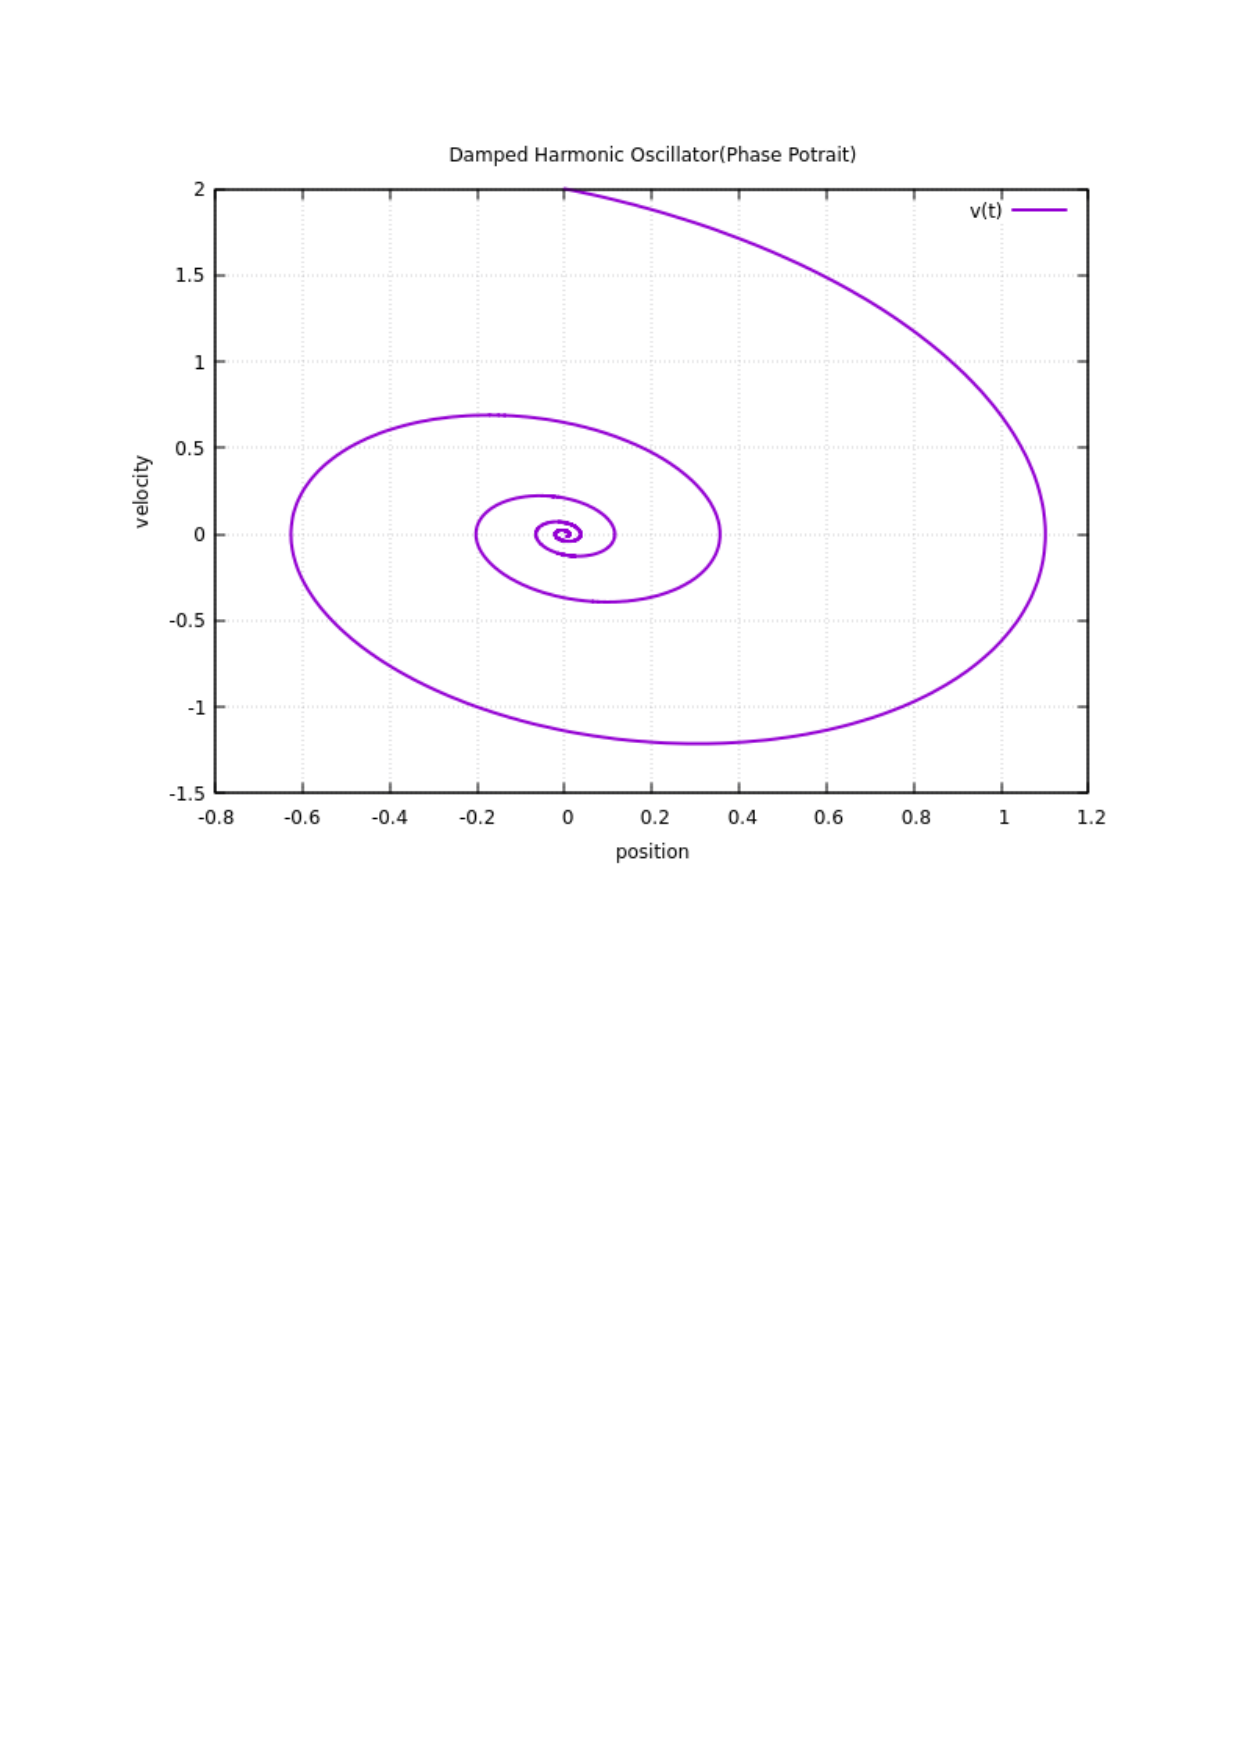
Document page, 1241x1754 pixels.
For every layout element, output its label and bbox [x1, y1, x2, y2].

picture [120, 118, 1121, 868]
